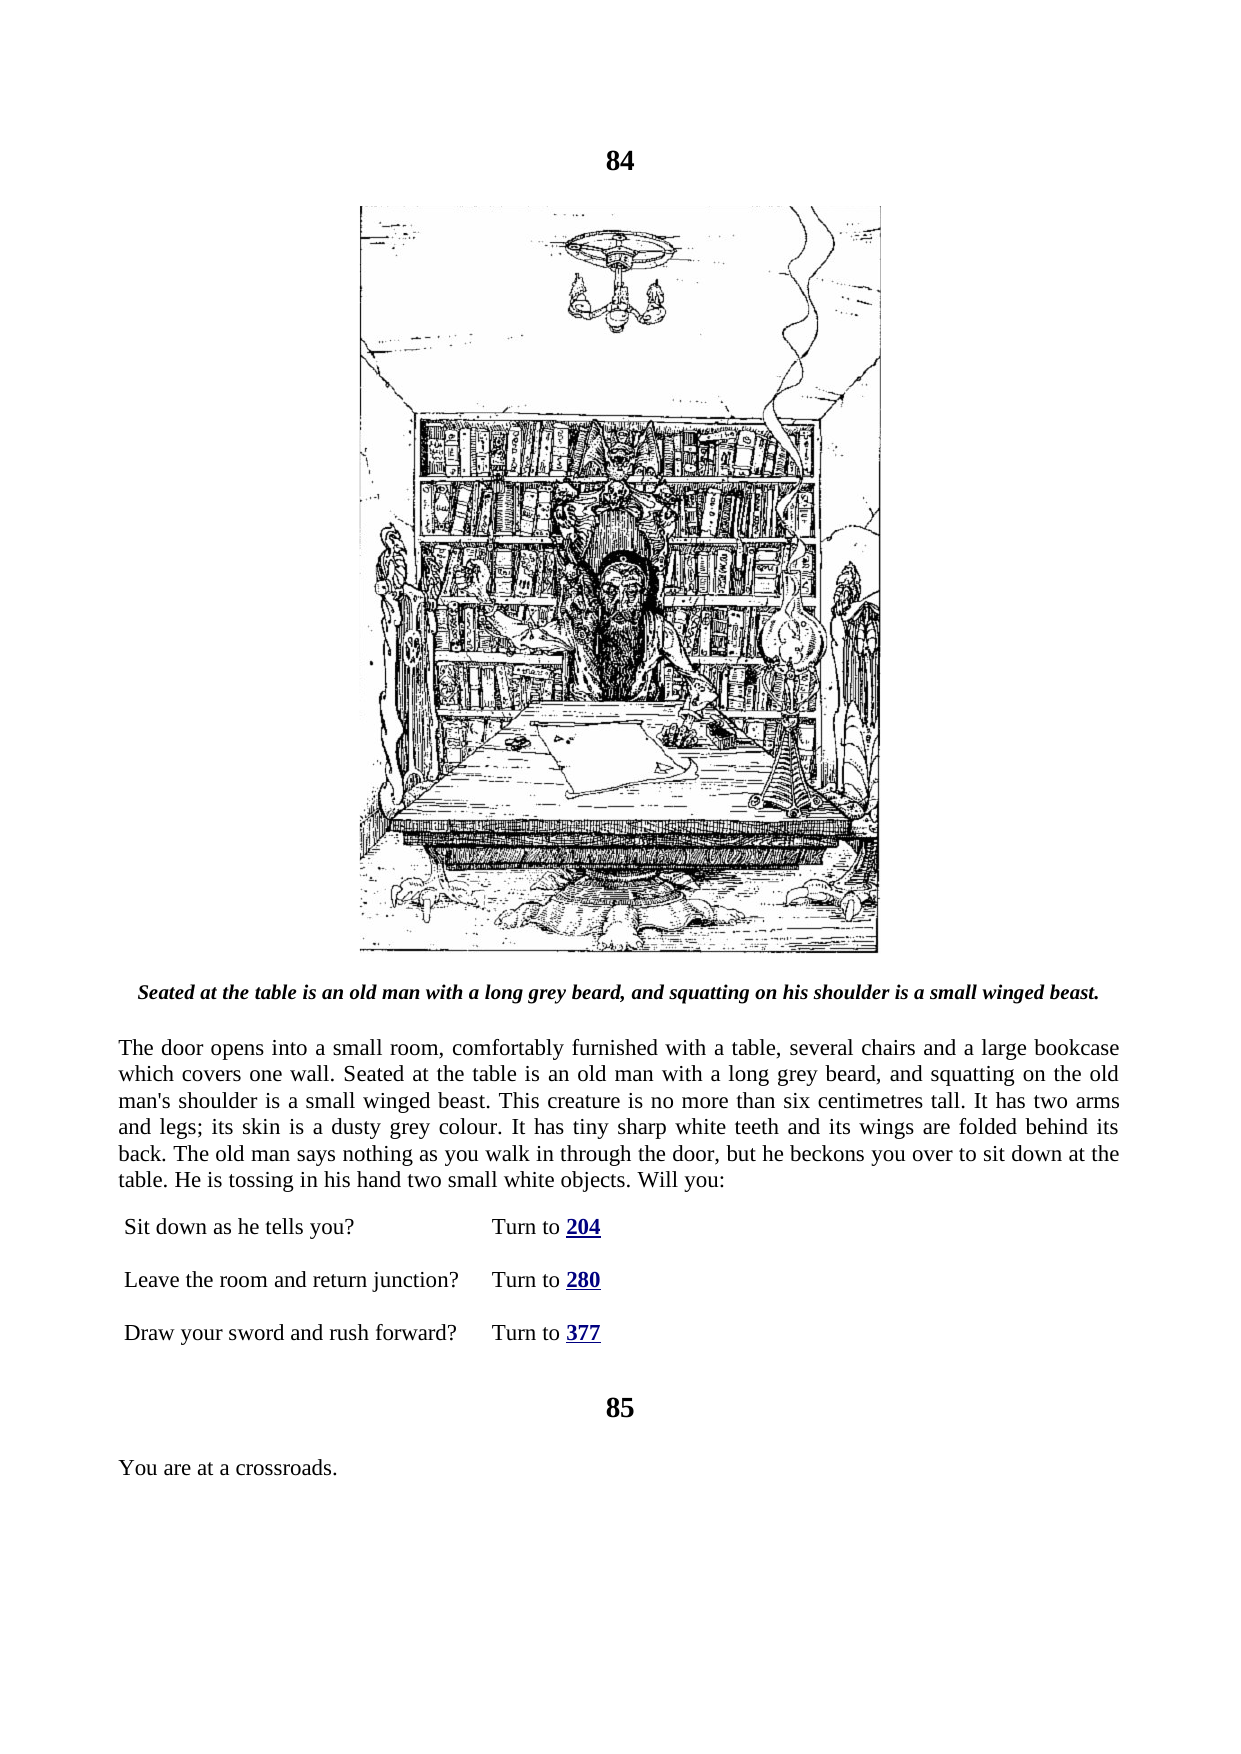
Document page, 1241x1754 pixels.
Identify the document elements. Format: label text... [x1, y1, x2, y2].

text The door opens into a small room, comfortably furnished with a table, several chairs and a large bookcase which covers one wall. Seated at the table is an old man with a long grey beard, and squatting on the old man's shoulder is a small winged beast. This creature is no more than six centimetres tall. It has two arms and legs; its skin is a dusty grey colour. It has tiny sharp white teeth and its wings are folded behind its back. The old man says nothing as you walk in through the door, but he beckons you over to sit down at the table. He is tossing in his hand two small white objects. Will you: [118, 1033, 1122, 1193]
table_cell Turn to 280 [486, 1260, 643, 1313]
subtitle 84 [118, 143, 1122, 176]
table_cell Draw your sword and rush forward? [118, 1313, 486, 1366]
table_cell Leave the room and return junction? [118, 1260, 486, 1313]
table_header Sit down as he tells you? [118, 1208, 486, 1260]
subtitle Seated at the table is an old man with a long grey beard, and squatting on his shoulder is a small winged beast. [118, 231, 1122, 1004]
table_header Turn to 204 [486, 1208, 643, 1260]
subtitle 85 [118, 1391, 1122, 1424]
picture [359, 206, 881, 954]
table_cell Turn to 377 [486, 1313, 643, 1366]
text You are at a crossroads. [118, 1454, 1122, 1480]
